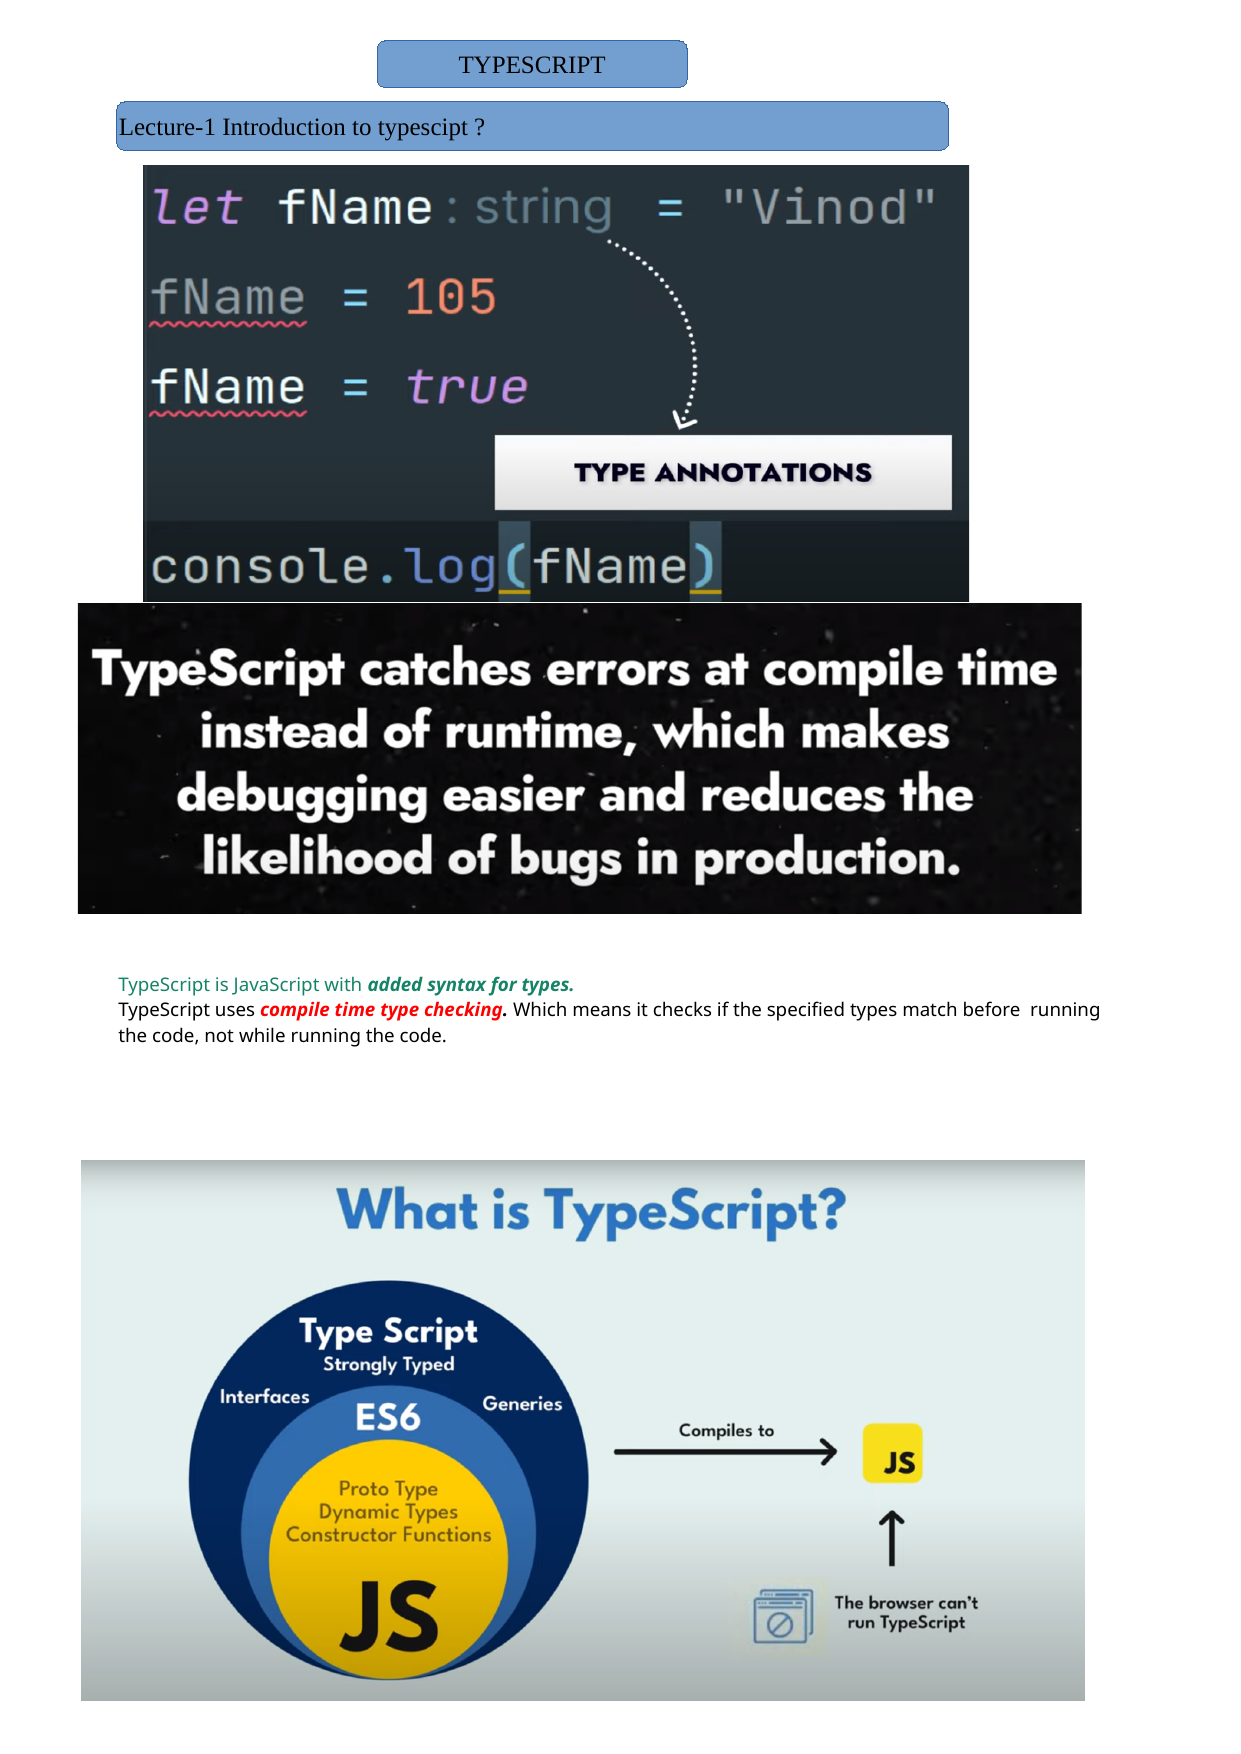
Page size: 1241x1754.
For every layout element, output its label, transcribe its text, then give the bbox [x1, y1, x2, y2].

picture [143, 165, 970, 602]
picture [81, 1160, 1085, 1701]
text TypeScript is JavaScript with added syntax for types. [118, 971, 1122, 997]
text TypeScript uses compile time type checking. Which means it checks if the specified types match before running the code, not while running the code. [118, 997, 1122, 1048]
picture [77, 603, 1082, 914]
